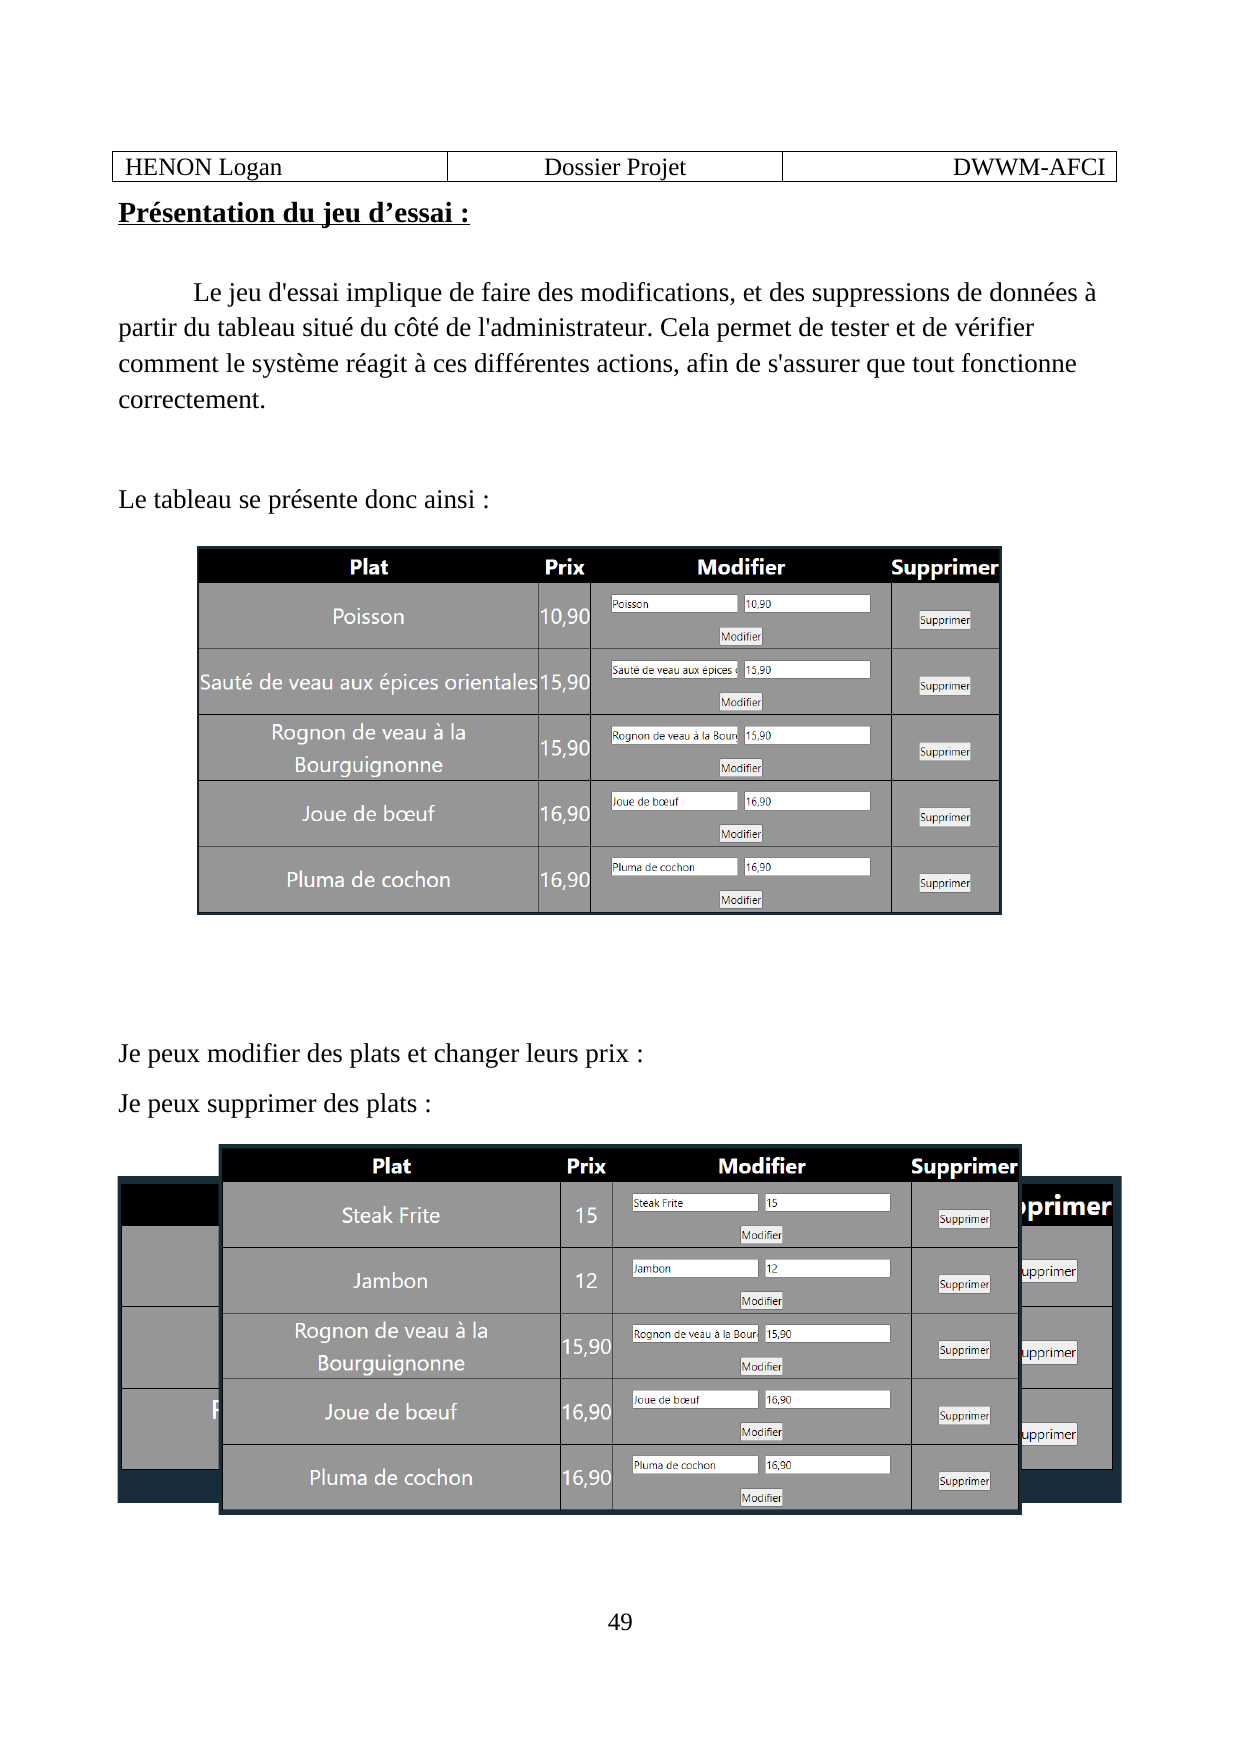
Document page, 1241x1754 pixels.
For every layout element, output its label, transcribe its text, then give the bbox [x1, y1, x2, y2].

text Le jeu d'essai implique de faire des modifications, et des suppressions de données à partir du tableau situé du côté de l'administrateur. Cela permet de tester et de vérifier comment le système réagit à ces différentes actions, afin de s'assurer que tout fonctionne correctement. [118, 276, 1122, 414]
text Je peux supprimer des plats : [118, 1087, 1122, 1118]
text Le tableau se présente donc ainsi : [118, 484, 1122, 515]
picture [197, 546, 1002, 915]
text Je peux modifier des plats et changer leurs prix : [118, 1037, 1122, 1068]
picture [117, 1144, 1122, 1515]
text Présentation du jeu d’essai : [118, 195, 1122, 228]
